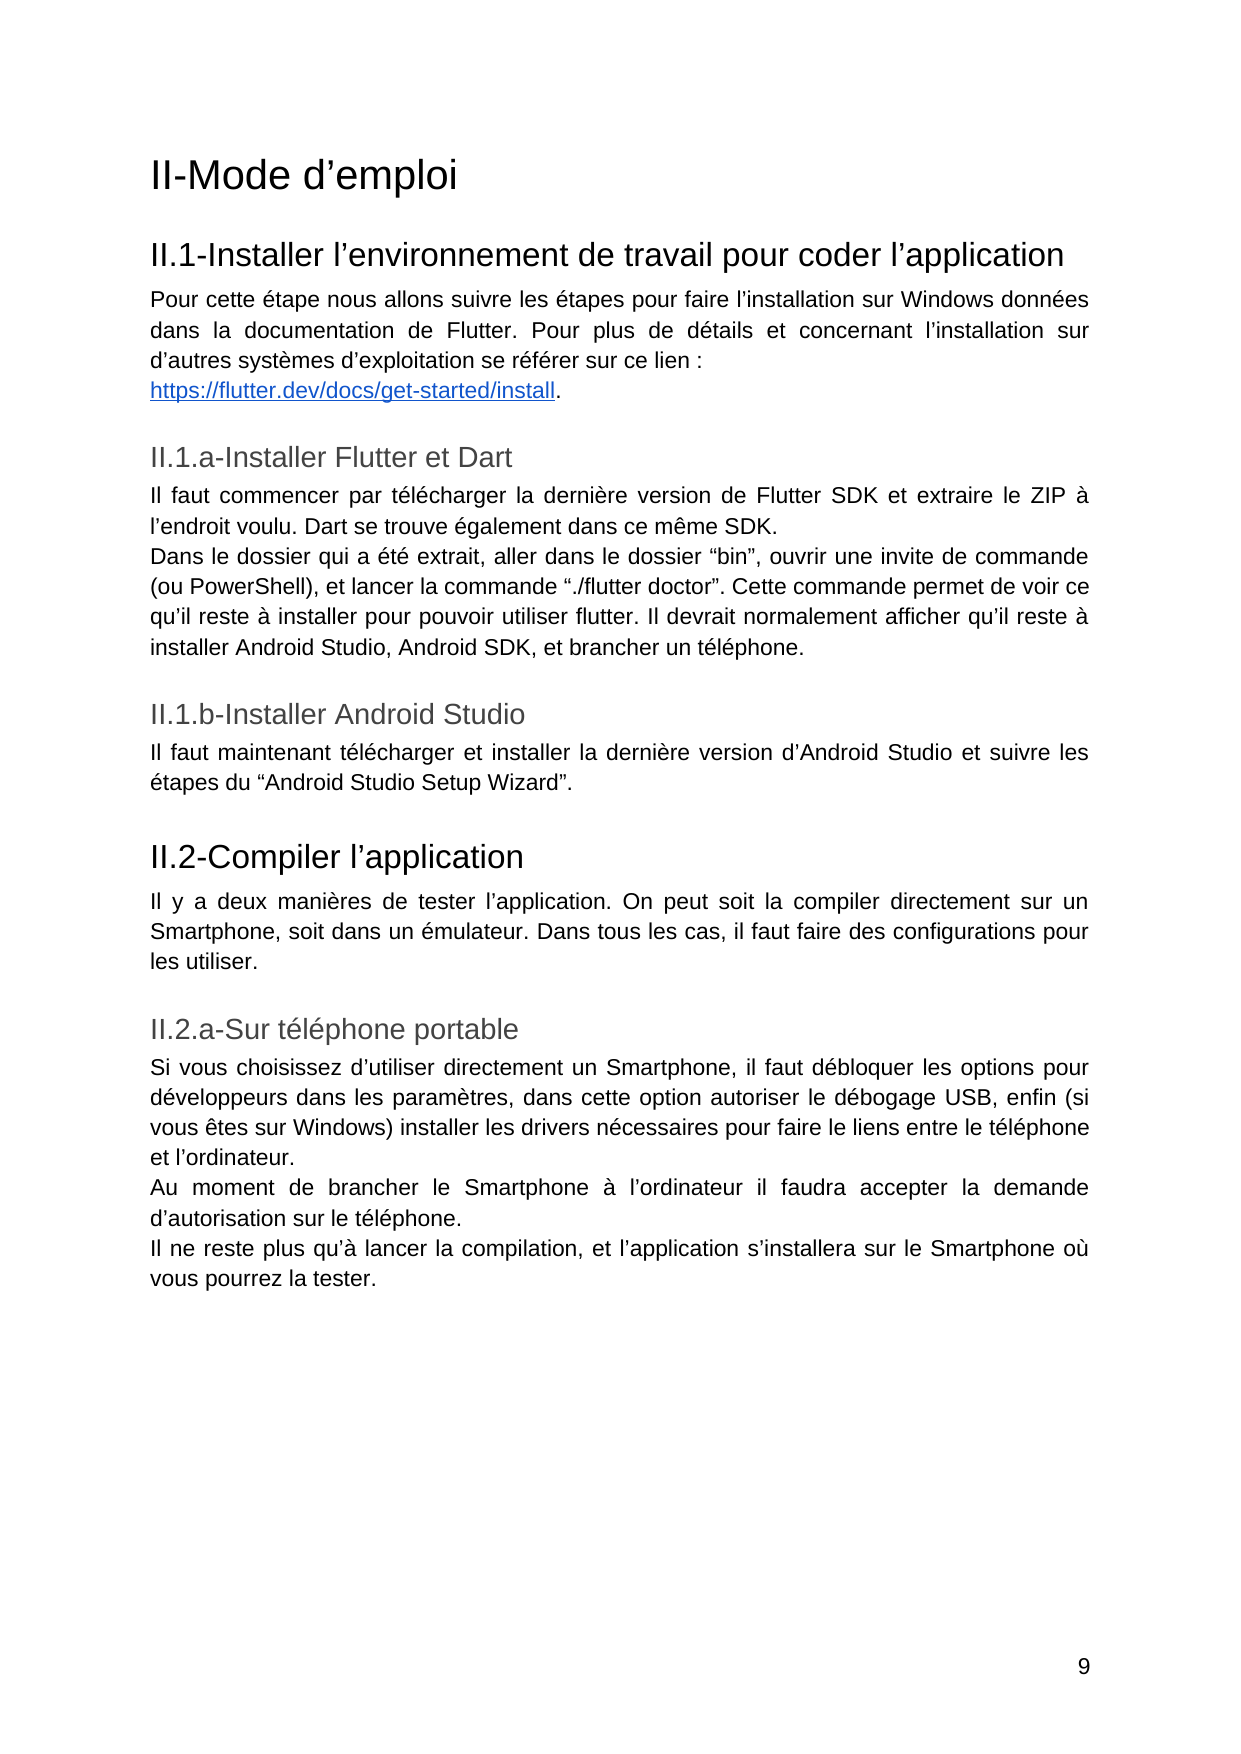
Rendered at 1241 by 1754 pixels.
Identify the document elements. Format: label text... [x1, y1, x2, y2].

subtitle II.1.a-Installer Flutter et Dart [150, 441, 1090, 474]
text Au moment de brancher le Smartphone à l’ordinateur il faudra accepter la demande d’autorisation sur le téléphone. [150, 1174, 1090, 1231]
text Il faut commencer par télécharger la dernière version de Flutter SDK et extraire le ZIP à l’endroit voulu. Dart se trouve également dans ce même SDK. [150, 482, 1090, 539]
text Si vous choisissez d’utiliser directement un Smartphone, il faut débloquer les options pour développeurs dans les paramètres, dans cette option autoriser le débogage USB, enfin (si vous êtes sur Windows) installer les drivers nécessaires pour faire le liens entre le téléphone et l’ordinateur. [150, 1053, 1090, 1171]
subtitle II.1-Installer l’environnement de travail pour coder l’application [150, 235, 1090, 274]
subtitle II.2.a-Sur téléphone portable [150, 1012, 1090, 1045]
text https://flutter.dev/docs/get-started/install. [150, 377, 1090, 403]
text Il y a deux manières de tester l’application. On peut soit la compiler directement sur un Smartphone, soit dans un émulateur. Dans tous les cas, il faut faire des configurations pour les utiliser. [150, 888, 1090, 974]
text Il ne reste plus qu’à lancer la compilation, et l’application s’installera sur le Smartphone où vous pourrez la tester. [150, 1235, 1090, 1291]
subtitle II.1.b-Installer Android Studio [150, 697, 1090, 731]
subtitle II.2-Compiler l’application [150, 837, 1090, 875]
text Pour cette étape nous allons suivre les étapes pour faire l’installation sur Windows données dans la documentation de Flutter. Pour plus de détails et concernant l’installation sur d’autres systèmes d’exploitation se référer sur ce lien : [150, 286, 1090, 373]
text Il faut maintenant télécharger et installer la dernière version d’Android Studio et suivre les étapes du “Android Studio Setup Wizard”. [150, 739, 1090, 795]
text Dans le dossier qui a été extrait, aller dans le dossier “bin”, ouvrir une invite de commande (ou PowerShell), et lancer la commande “./flutter doctor”. Cette commande permet de voir ce qu’il reste à installer pour pouvoir utiliser flutter. Il devrait normalement afficher qu’il reste à installer Android Studio, Android SDK, et brancher un téléphone. [150, 543, 1090, 660]
subtitle II-Mode d’emploi [150, 150, 1090, 198]
